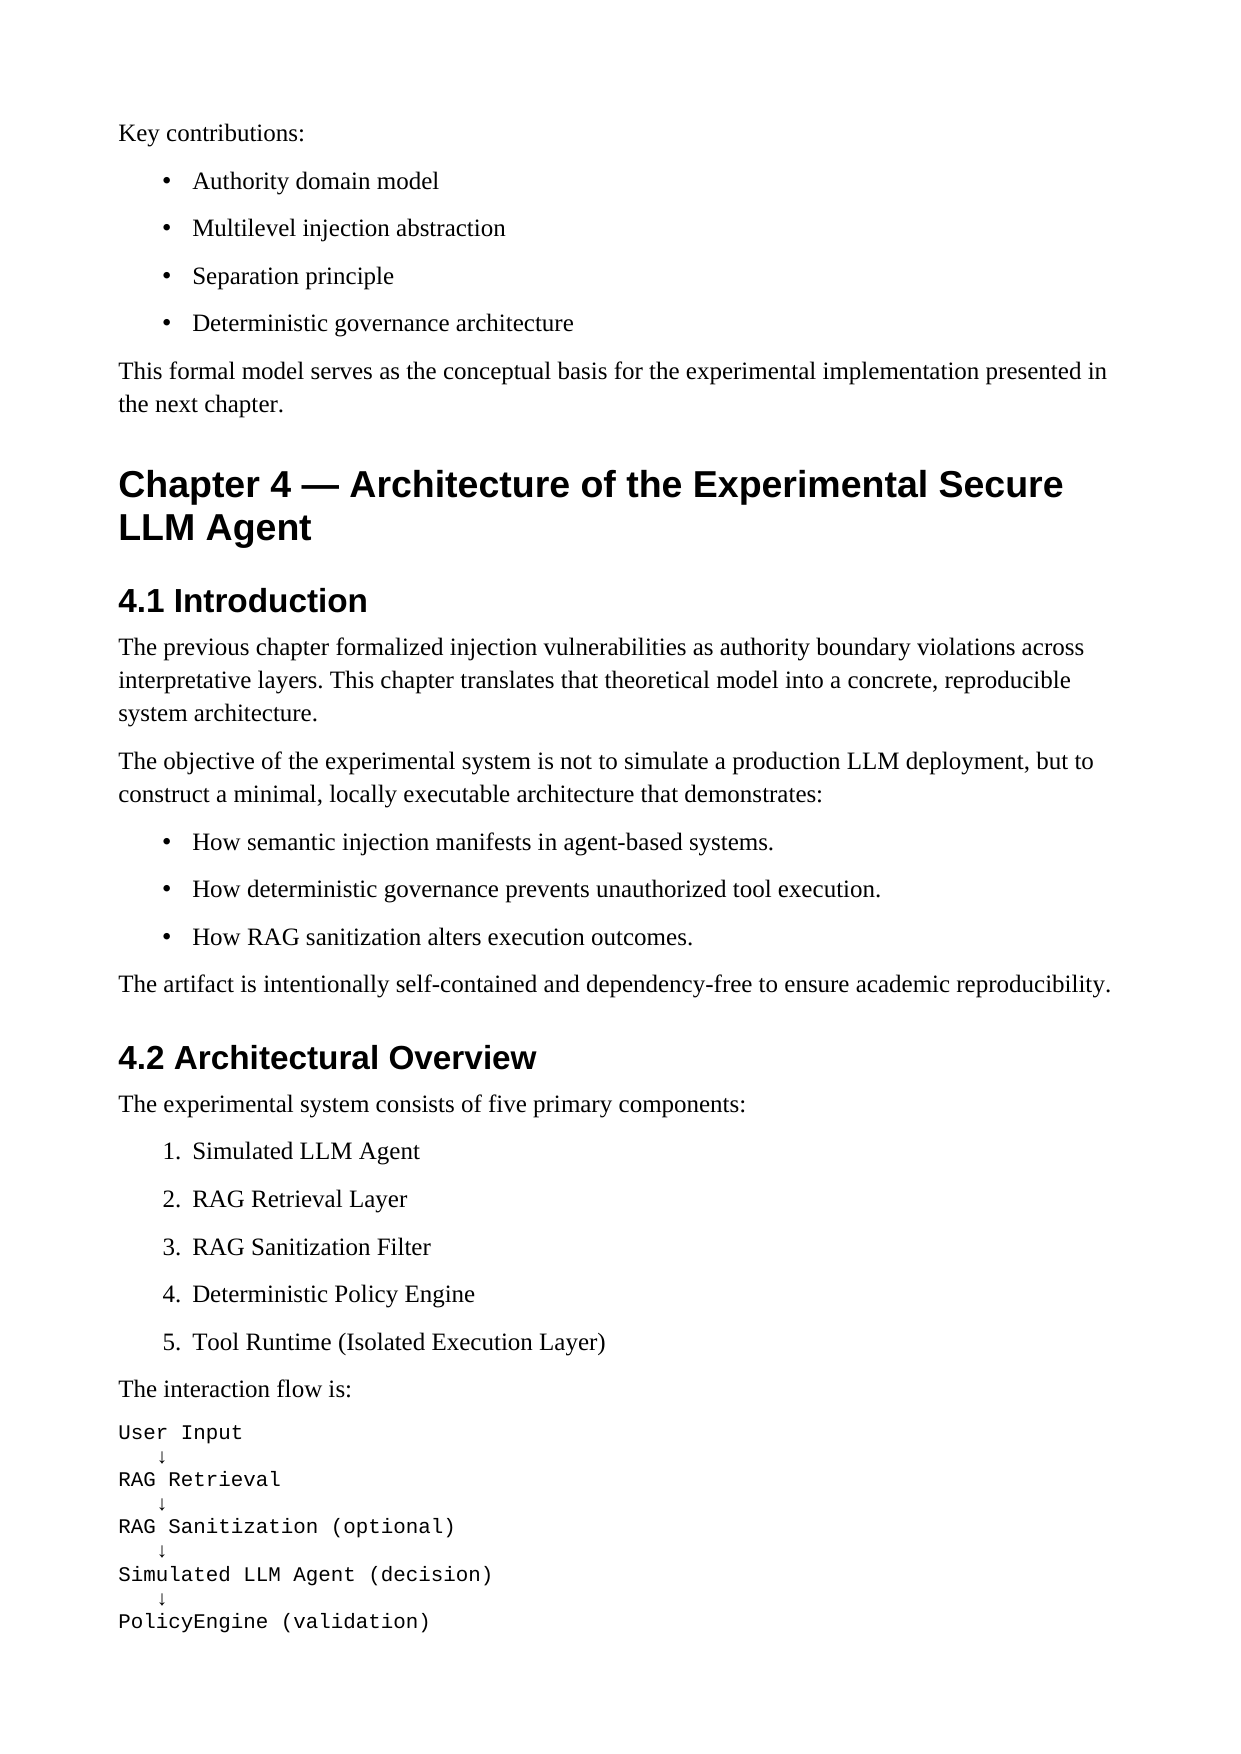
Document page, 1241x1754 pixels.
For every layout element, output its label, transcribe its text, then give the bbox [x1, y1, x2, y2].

list Deterministic governance architecture [162, 308, 1122, 337]
list Multilevel injection abstraction [162, 213, 1122, 242]
list Authority domain model [162, 166, 1122, 194]
text ↓ [118, 1587, 1122, 1611]
text ↓ [118, 1540, 1122, 1564]
subtitle 4.2 Architectural Overview [118, 1038, 1122, 1076]
list How deterministic governance prevents unauthorized tool execution. [162, 874, 1122, 903]
text ↓ [118, 1446, 1122, 1469]
list RAG Retrieval Layer [162, 1184, 1122, 1213]
text PolicyEngine (validation) [118, 1611, 1122, 1635]
text The interaction flow is: [118, 1374, 1122, 1403]
text RAG Sanitization (optional) [118, 1517, 1122, 1540]
text The experimental system consists of five primary components: [118, 1089, 1122, 1117]
text Simulated LLM Agent (decision) [118, 1564, 1122, 1587]
text The artifact is intentionally self-contained and dependency-free to ensure academic reproducibility. [118, 969, 1122, 998]
text User Input [118, 1422, 1122, 1446]
list Simulated LLM Agent [162, 1136, 1122, 1165]
list Deterministic Policy Engine [162, 1279, 1122, 1308]
text RAG Retrieval [118, 1469, 1122, 1493]
text This formal model serves as the conceptual basis for the experimental implementation presented in the next chapter. [118, 356, 1122, 418]
text The objective of the experimental system is not to simulate a production LLM deployment, but to construct a minimal, locally executable architecture that demonstrates: [118, 746, 1122, 808]
list How RAG sanitization alters execution outcomes. [162, 922, 1122, 951]
list How semantic injection manifests in agent-based systems. [162, 827, 1122, 855]
text The previous chapter formalized injection vulnerabilities as authority boundary violations across interpretative layers. This chapter translates that theoretical model into a concrete, reproducible system architecture. [118, 632, 1122, 727]
list RAG Sanitization Filter [162, 1232, 1122, 1260]
text Key contributions: [118, 118, 1122, 147]
list Separation principle [162, 261, 1122, 290]
subtitle 4.1 Introduction [118, 581, 1122, 620]
subtitle Chapter 4 — Architecture of the Experimental Secure LLM Agent [118, 462, 1122, 548]
list Tool Runtime (Isolated Execution Layer) [162, 1327, 1122, 1356]
text ↓ [118, 1493, 1122, 1517]
